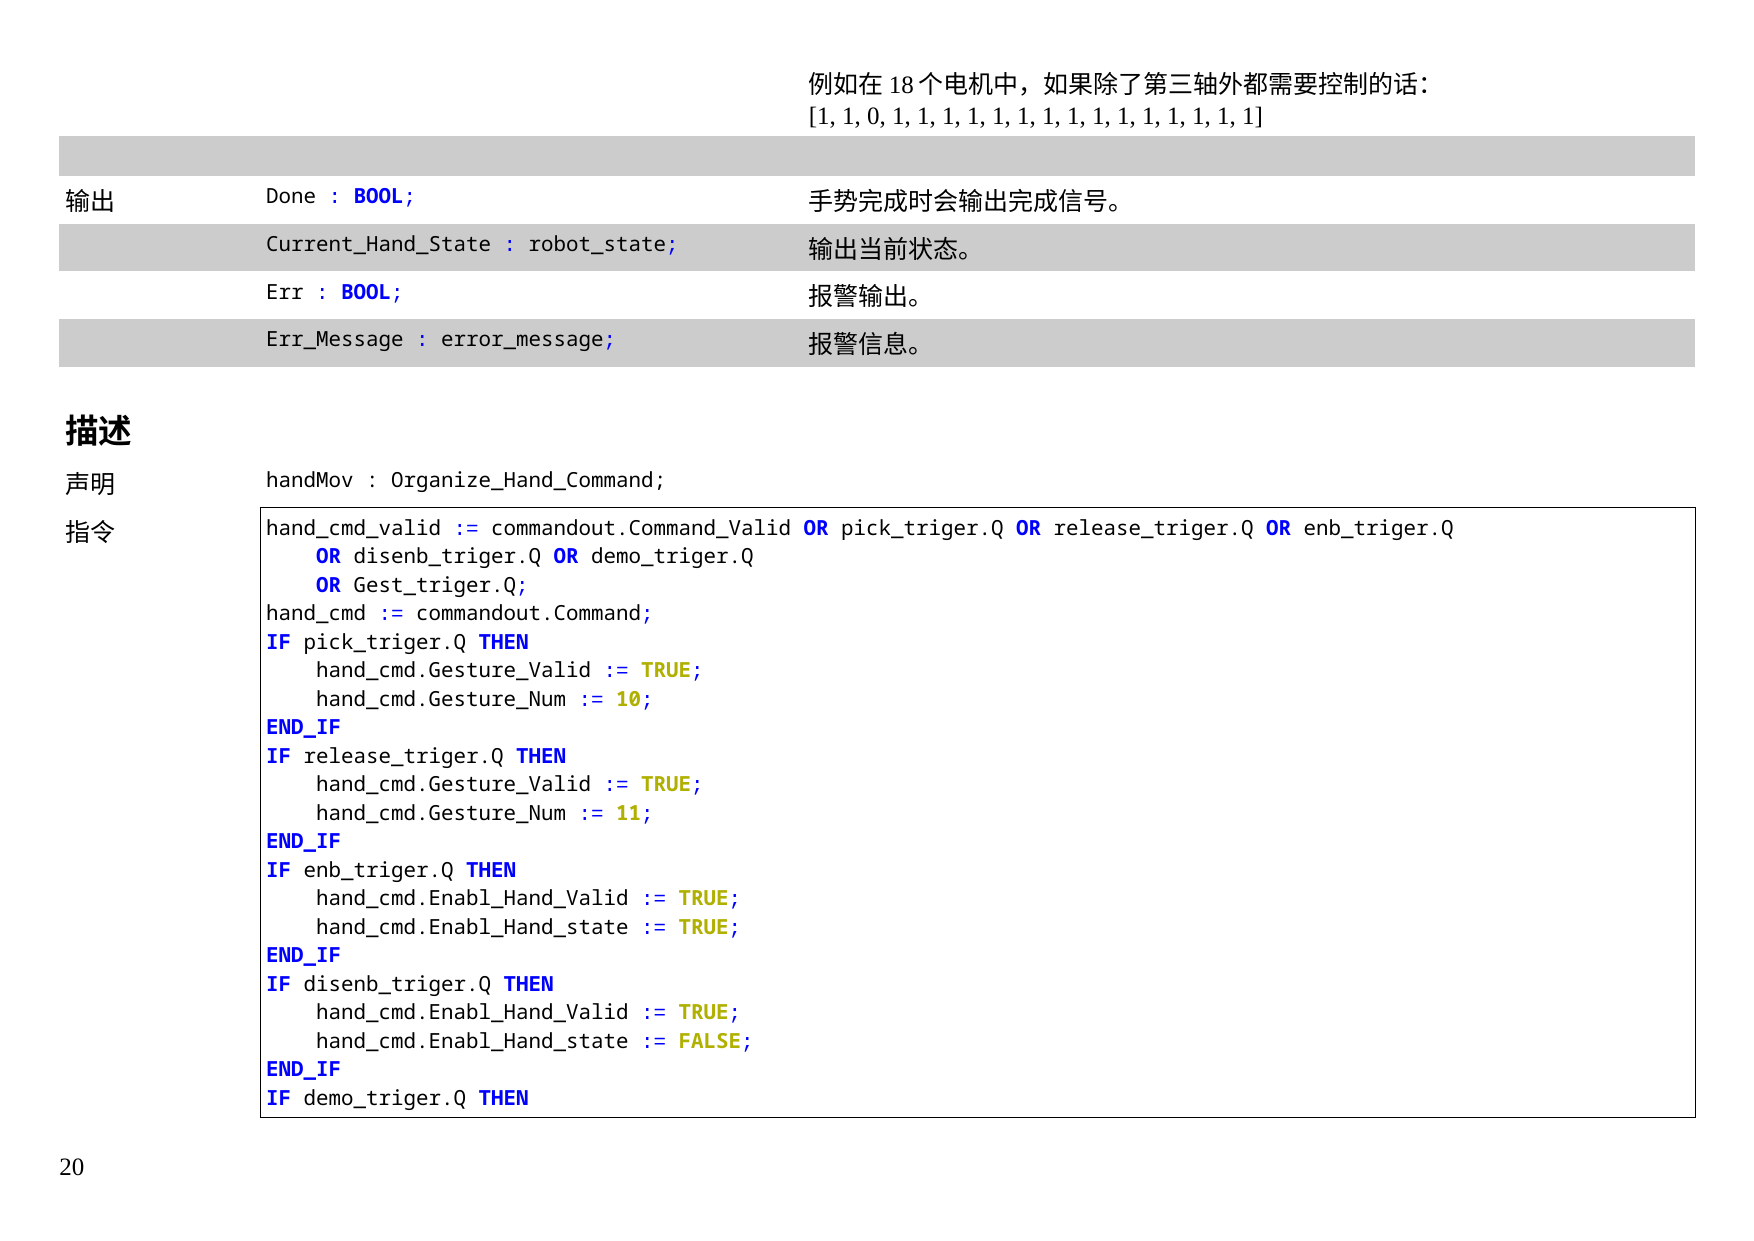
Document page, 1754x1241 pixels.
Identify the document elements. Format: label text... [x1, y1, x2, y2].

table_cell [260, 59, 803, 136]
table_cell 输出 [59, 176, 260, 223]
table_cell 输出当前状态。 [803, 224, 1695, 271]
table_cell 报警信息。 [803, 319, 1695, 367]
table_cell Err : BOOL; [260, 271, 803, 319]
table_cell [260, 136, 803, 176]
table_cell Err_Message : error_message; [260, 319, 803, 367]
table_cell [59, 319, 260, 367]
table_cell 指令 [59, 507, 260, 1117]
table_cell [59, 271, 260, 319]
table_cell 声明 [59, 459, 260, 507]
table_cell Current_Hand_State : robot_state; [260, 224, 803, 271]
table_cell 手势完成时会输出完成信号。 [803, 176, 1695, 223]
table_cell [59, 59, 260, 136]
table_cell 例如在18个电机中，如果除了第三轴外都需要控制的话： [1, 1, 0, 1, 1, 1, 1, 1, 1, 1, 1, 1, 1, 1, 1, 1, 1, 1] [803, 59, 1695, 136]
table_cell [59, 224, 260, 271]
table_cell 描述 [59, 367, 1695, 459]
table_cell hand_cmd_valid := commandout.Command_Valid OR pick_triger.Q OR release_triger.Q OR enb_triger.Q OR disenb_triger.Q OR demo_triger.Q OR Gest_triger.Q; hand_cmd := commandout.Command; IF pick_triger.Q THEN hand_cmd.Gesture_Valid := TRUE; hand_cmd.Gesture_Num := 10; END_IF IF release_triger.Q THEN hand_cmd.Gesture_Valid := TRUE; hand_cmd.Gesture_Num := 11; END_IF IF enb_triger.Q THEN hand_cmd.Enabl_Hand_Valid := TRUE; hand_cmd.Enabl_Hand_state := TRUE; END_IF IF disenb_triger.Q THEN hand_cmd.Enabl_Hand_Valid := TRUE; hand_cmd.Enabl_Hand_state := FALSE; END_IF IF demo_triger.Q THEN [261, 508, 1695, 1117]
table_cell handMov : Organize_Hand_Command; [260, 459, 1695, 507]
table_cell [803, 136, 1695, 176]
table_cell Done : BOOL; [260, 176, 803, 223]
table_cell 报警输出。 [803, 271, 1695, 319]
table_cell [59, 136, 260, 176]
